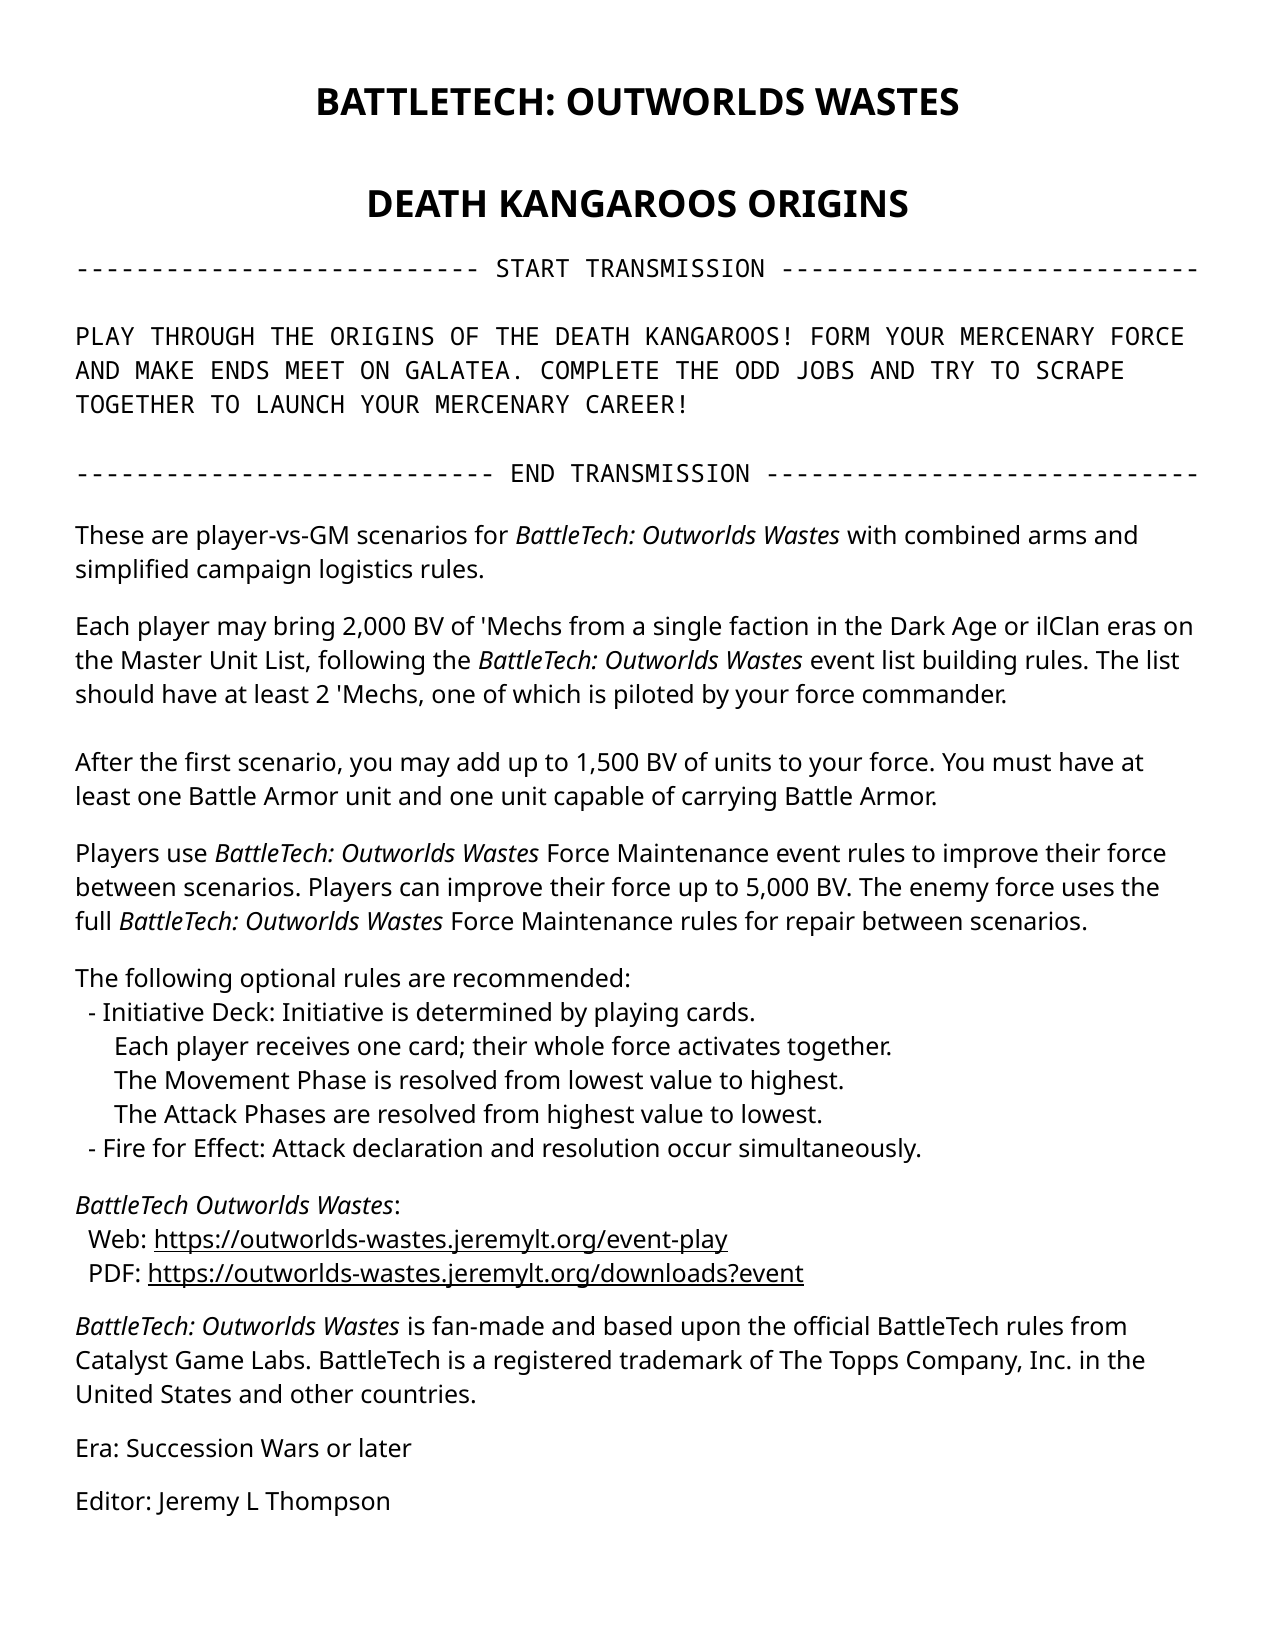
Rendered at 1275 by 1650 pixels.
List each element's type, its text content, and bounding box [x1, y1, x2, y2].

text The Attack Phases are resolved from highest value to lowest. [75, 1097, 1200, 1131]
text The Movement Phase is resolved from lowest value to highest. [75, 1063, 1200, 1097]
text PDF: https://outworlds-wastes.jeremylt.org/downloads?event [75, 1256, 1200, 1290]
text The following optional rules are recommended: [75, 961, 1200, 994]
text Editor: Jeremy L Thompson [75, 1483, 1200, 1518]
text Each player may bring 2,000 BV of 'Mechs from a single faction in the Dark Age or ilClan eras on the Master Unit List, following the BattleTech: Outworlds Wastes event list building rules. The list should have at least 2 'Mechs, one of which is piloted by your force commander. [75, 608, 1200, 711]
text BattleTech Outworlds Wastes: [75, 1188, 1200, 1222]
text PLAY THROUGH THE ORIGINS OF THE DEATH KANGAROOS! FORM YOUR MERCENARY FORCE AND MAKE ENDS MEET ON GALATEA. COMPLETE THE ODD JOBS AND TRY TO SCRAPE TOGETHER TO LAUNCH YOUR MERCENARY CAREER! [75, 285, 1200, 421]
text After the first scenario, you may add up to 1,500 BV of units to your force. You must have at least one Battle Armor unit and one unit capable of carrying Battle Armor. [75, 745, 1200, 813]
text ---------------------------- END TRANSMISSION ----------------------------- [75, 421, 1200, 489]
text Era: Succession Wars or later [75, 1430, 1200, 1464]
text Players use BattleTech: Outworlds Wastes Force Maintenance event rules to improve their force between scenarios. Players can improve their force up to 5,000 BV. The enemy force uses the full BattleTech: Outworlds Wastes Force Maintenance rules for repair between scenarios. [75, 836, 1200, 938]
text These are player-vs-GM scenarios for BattleTech: Outworlds Wastes with combined arms and simplified campaign logistics rules. [75, 518, 1200, 586]
text - Initiative Deck: Initiative is determined by playing cards. [75, 994, 1200, 1029]
text Each player receives one card; their whole force activates together. [75, 1029, 1200, 1063]
subtitle DEATH KANGAROOS ORIGINS [75, 126, 1200, 228]
text --------------------------- START TRANSMISSION ---------------------------- [75, 251, 1200, 285]
text BATTLETECH: OUTWORLDS WASTES [75, 75, 1200, 126]
text Web: https://outworlds-wastes.jeremylt.org/event-play [75, 1222, 1200, 1256]
text BattleTech: Outworlds Wastes is fan-made and based upon the official BattleTech rules from Catalyst Game Labs. BattleTech is a registered trademark of The Topps Company, Inc. in the United States and other countries. [75, 1309, 1200, 1411]
text - Fire for Effect: Attack declaration and resolution occur simultaneously. [75, 1131, 1200, 1165]
